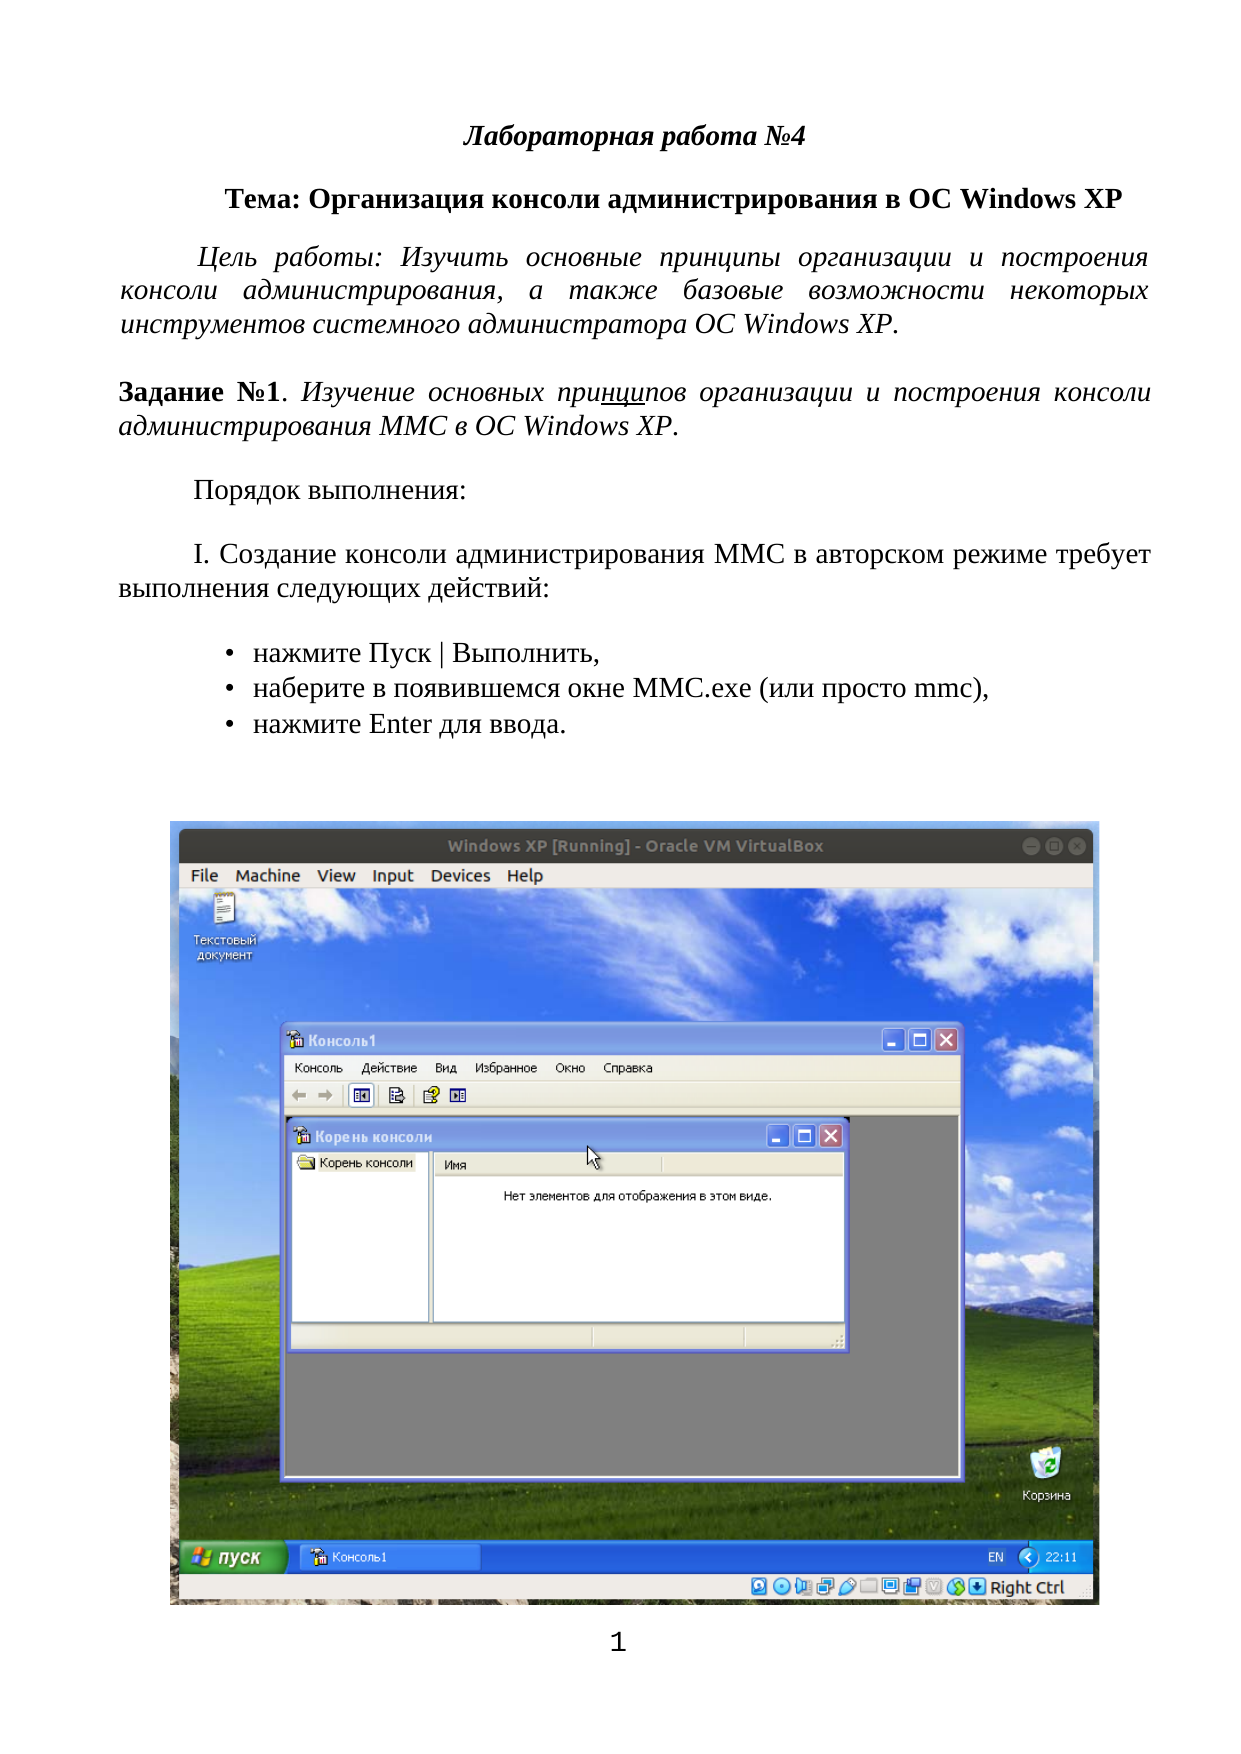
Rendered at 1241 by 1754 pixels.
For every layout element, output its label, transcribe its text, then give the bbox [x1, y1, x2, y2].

list наберите в появившемся окне MMC.exe (или просто mmc), [224, 669, 1152, 705]
subtitle нажмите Пуск | Выполнить, [224, 634, 1152, 669]
list нажмите Enter для ввода. [224, 705, 1152, 741]
list Создание консоли администрирования MMC в авторском режиме требует выполнения следующих действий: [118, 537, 1152, 604]
subtitle Тема: Организация консоли администрирования в ОС Windows XP [224, 185, 1152, 214]
subtitle Порядок выполнения: [118, 476, 1152, 506]
picture [170, 821, 1100, 1605]
text Цель работы: Изучить основные принципы организации и построения консоли администрирования, а также базовые возможности некоторых инстру­ментов системного администратора ОС Windows XP. [120, 239, 1149, 340]
list Задание №1. Изучение основных принципов организации и построения консоли администрирования MMC в ОС Windows XP. [118, 374, 1152, 442]
text Лабораторная работа №4 [118, 118, 1152, 152]
